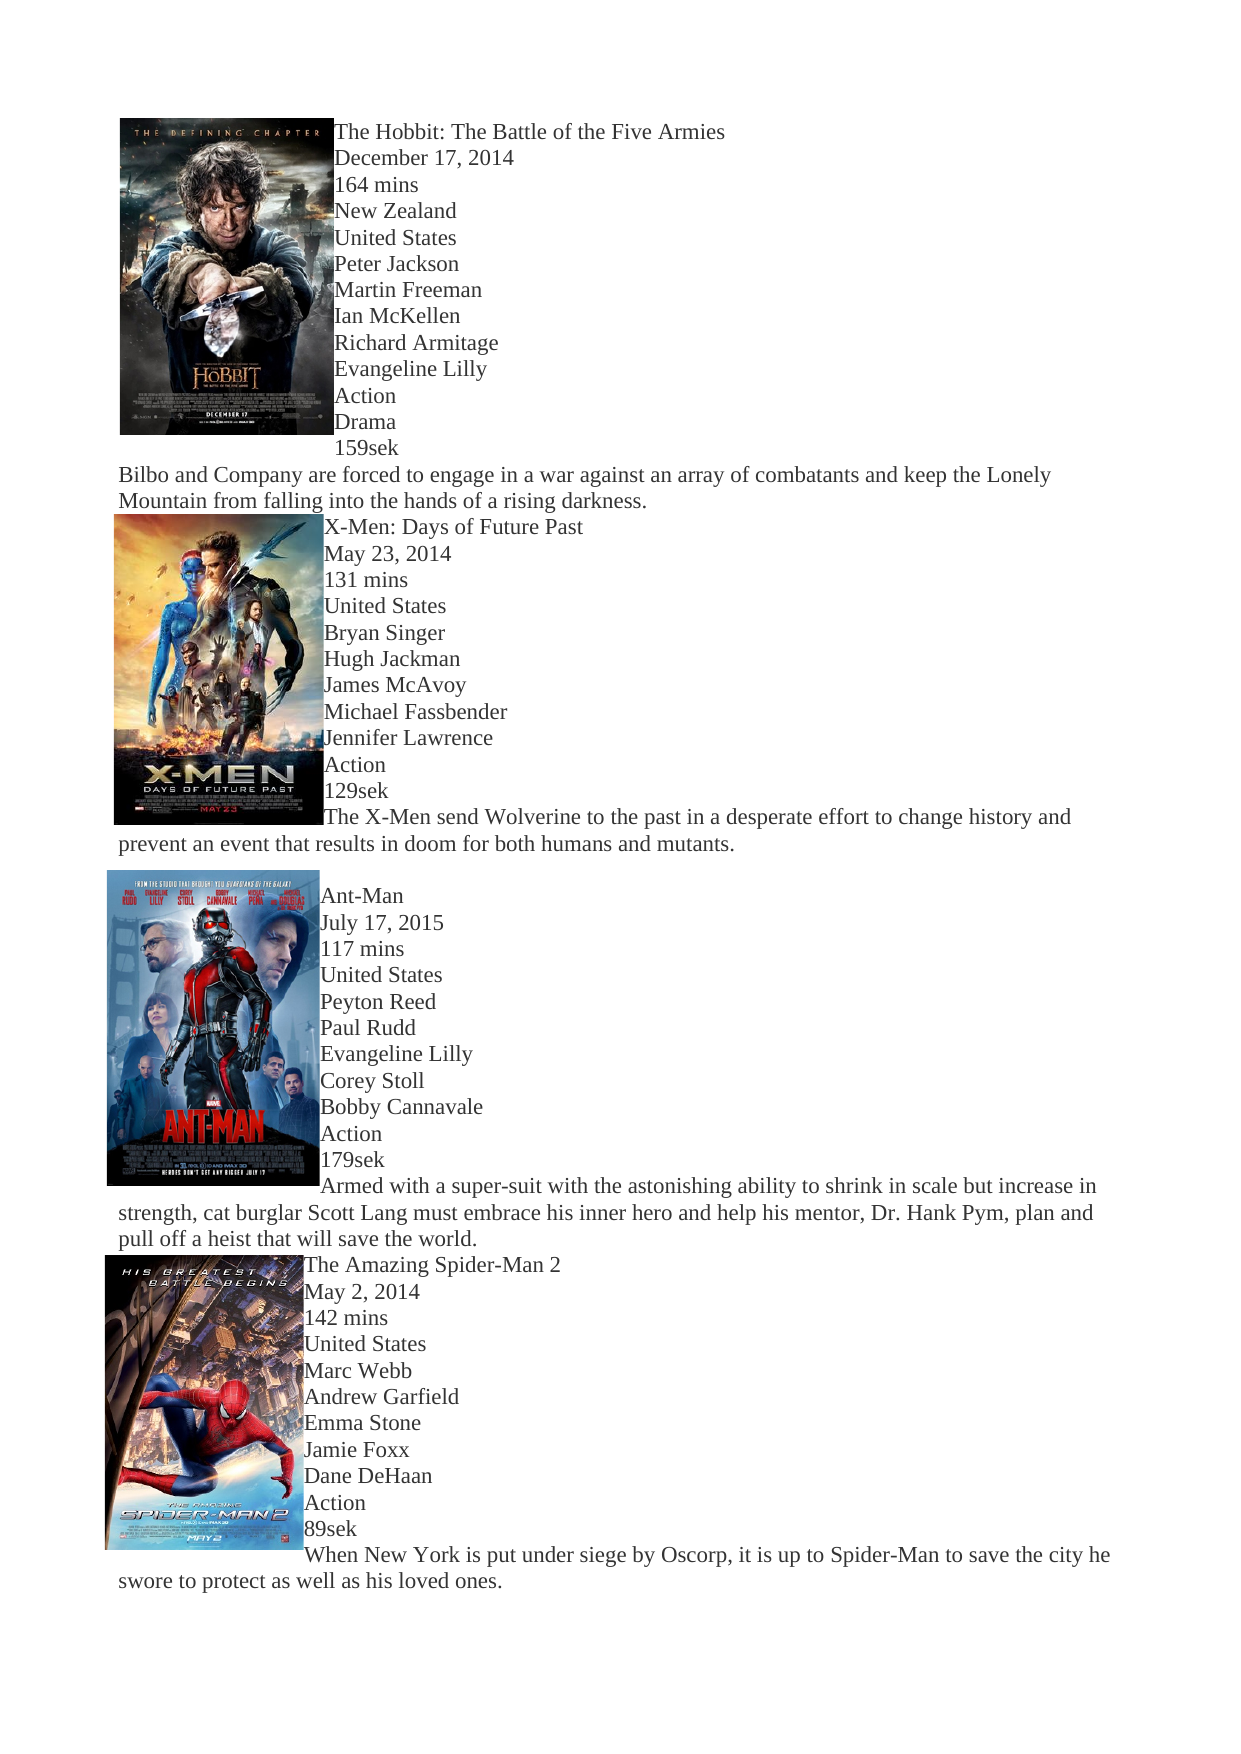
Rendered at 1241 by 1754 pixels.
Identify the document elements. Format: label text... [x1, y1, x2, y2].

text Armed with a super-suit with the astonishing ability to shrink in scale but increase in strength, cat burglar Scott Lang must embrace his inner hero and help his mentor, Dr. Hank Pym, plan and pull off a heist that will save the world. [118, 1172, 1122, 1251]
text Marc Webb [304, 1357, 1122, 1383]
text United States [304, 1330, 1122, 1357]
text Hugh Jackman [324, 645, 1122, 672]
text United States [320, 961, 1122, 988]
text 131 mins [324, 566, 1122, 592]
text May 23, 2014 [324, 540, 1122, 566]
text The Hobbit: The Battle of the Five Armies [334, 118, 1122, 144]
text Drama [334, 408, 1122, 434]
text May 2, 2014 [304, 1278, 1122, 1304]
text Ant-Man [320, 882, 1122, 909]
text Ian McKellen [334, 303, 1122, 329]
picture [106, 870, 320, 1186]
picture [119, 118, 334, 435]
text Peyton Reed [320, 988, 1122, 1014]
text Action [320, 1119, 1122, 1146]
text 159sek [118, 434, 1122, 461]
text Emma Stone [304, 1409, 1122, 1436]
text Action [334, 382, 1122, 408]
text Richard Armitage [334, 329, 1122, 355]
text Jennifer Lawrence [324, 724, 1122, 751]
text 89sek [304, 1515, 1122, 1541]
text Paul Rudd [320, 1014, 1122, 1041]
text Evangeline Lilly [334, 355, 1122, 382]
text When New York is put under siege by Oscorp, it is up to Spider-Man to save the city he swore to protect as well as his loved ones. [118, 1541, 1122, 1594]
text The X-Men send Wolverine to the past in a desperate effort to change history and prevent an event that results in doom for both humans and mutants. [118, 803, 1122, 856]
text The Amazing Spider-Man 2 [118, 1251, 1122, 1278]
text Bobby Cannavale [320, 1093, 1122, 1119]
text United States [324, 592, 1122, 619]
text 179sek [320, 1146, 1122, 1172]
text Bilbo and Company are forced to engage in a war against an array of combatants and keep the Lonely Mountain from falling into the hands of a rising darkness. [118, 461, 1122, 513]
text James McAvoy [324, 672, 1122, 698]
text 142 mins [304, 1304, 1122, 1330]
text United States [334, 223, 1122, 250]
picture [113, 514, 324, 825]
text July 17, 2015 [320, 909, 1122, 935]
text Martin Freeman [334, 276, 1122, 303]
text Bryan Singer [324, 619, 1122, 645]
text X-Men: Days of Future Past [118, 513, 1122, 540]
text New Zealand [334, 197, 1122, 223]
text Peter Jackson [334, 250, 1122, 276]
text Evangeline Lilly [320, 1041, 1122, 1067]
text Corey Stoll [320, 1067, 1122, 1093]
text Michael Fassbender [324, 698, 1122, 724]
text Action [304, 1488, 1122, 1515]
text 164 mins [334, 171, 1122, 197]
text December 17, 2014 [334, 144, 1122, 171]
text 129sek [324, 777, 1122, 803]
picture [104, 1255, 304, 1550]
text Andrew Garfield [304, 1383, 1122, 1409]
text Dane DeHaan [304, 1462, 1122, 1488]
text 117 mins [320, 935, 1122, 961]
text Action [324, 751, 1122, 777]
text Jamie Foxx [304, 1436, 1122, 1462]
